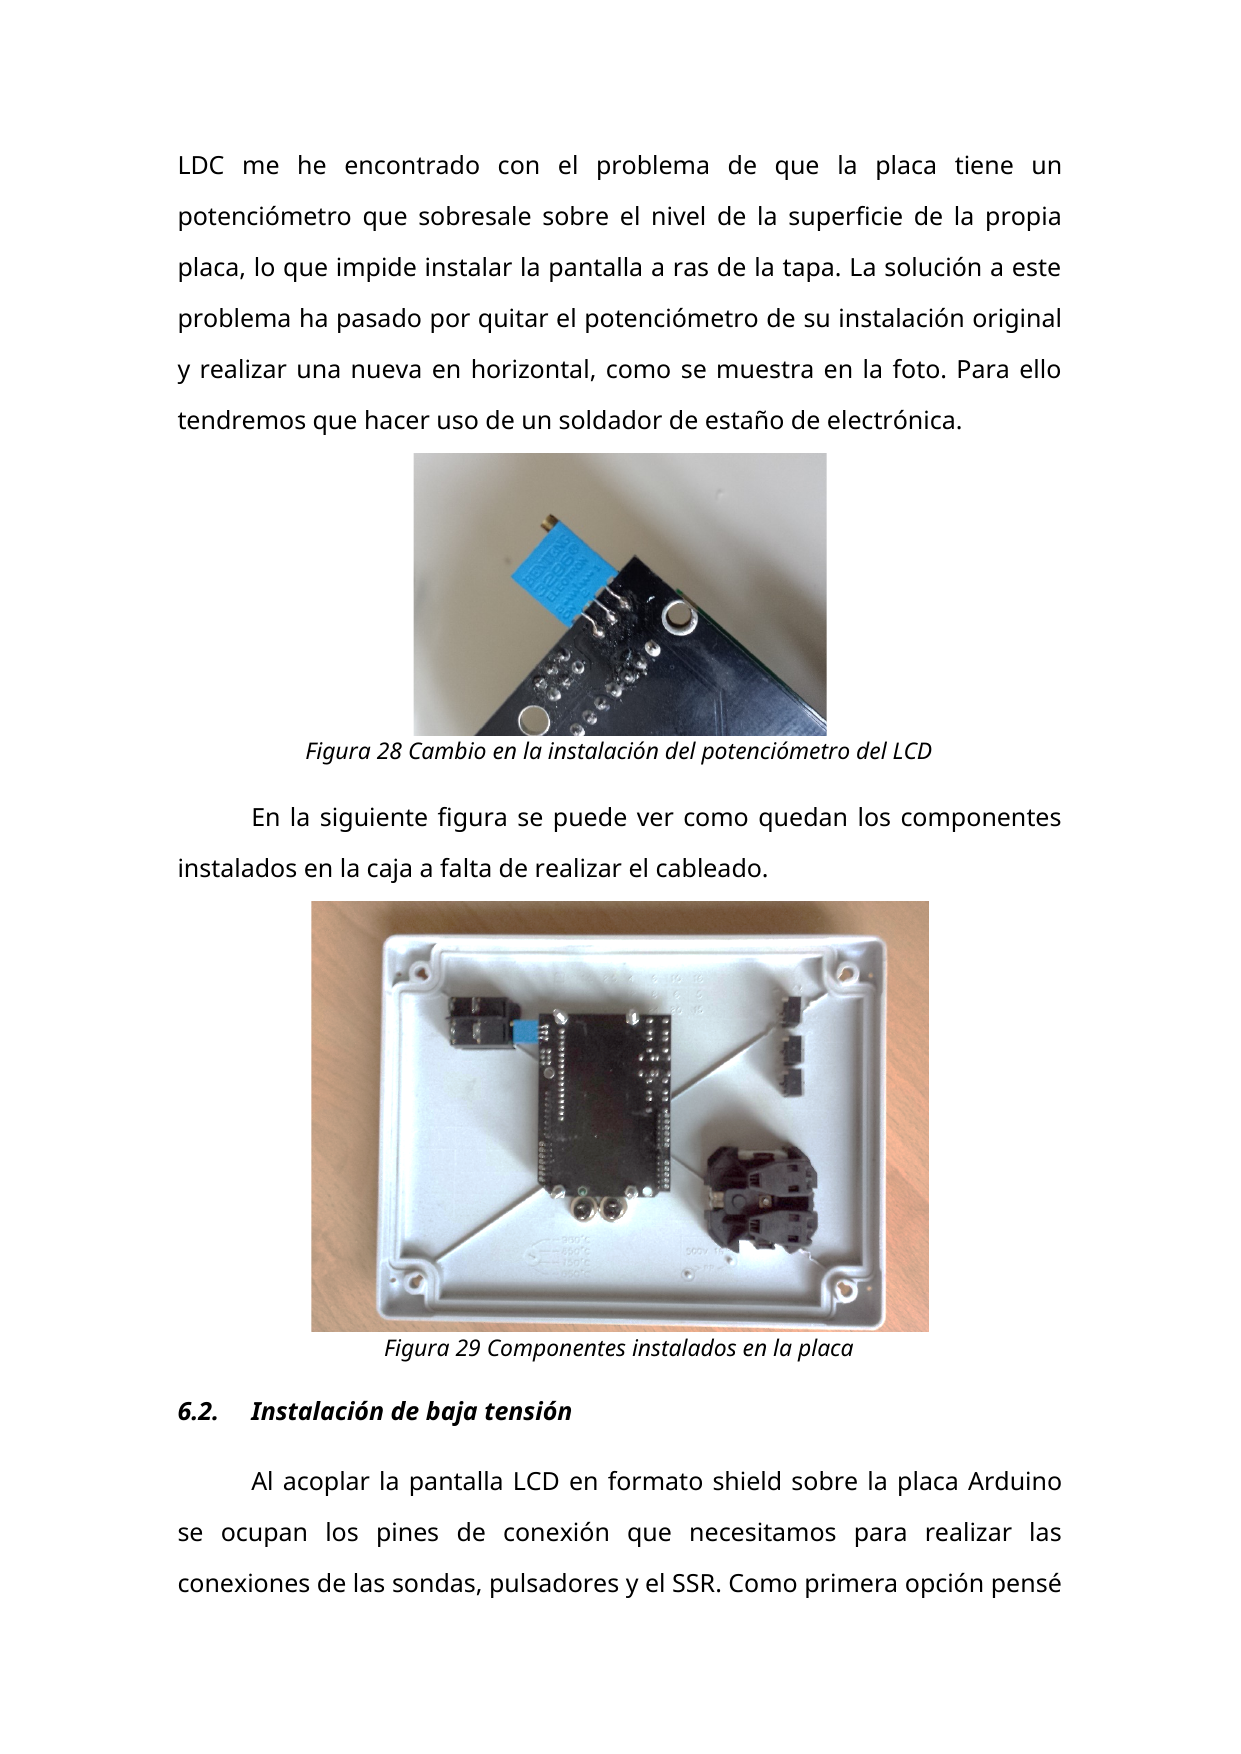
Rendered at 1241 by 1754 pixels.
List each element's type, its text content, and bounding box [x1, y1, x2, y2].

text Figura 28 Cambio en la instalación del potenciómetro del LCD [177, 735, 1063, 766]
text Figura 29 Componentes instalados en la placa [177, 1331, 1063, 1363]
subtitle Instalación de baja tensión [177, 1394, 1063, 1428]
text Al acoplar la pantalla LCD en formato shield sobre la placa Arduino se ocupan los pines de conexión que necesitamos para realizar las conexiones de las sondas, pulsadores y el SSR. Como primera opción pensé [177, 1464, 1063, 1600]
text LDC me he encontrado con el problema de que la placa tiene un potenciómetro que sobresale sobre el nivel de la superficie de la propia placa, lo que impide instalar la pantalla a ras de la tapa. La solución a este problema ha pasado por quitar el potenciómetro de su instalación original y realizar una nueva en horizontal, como se muestra en la foto. Para ello tendremos que hacer uso de un soldador de estaño de electrónica. [177, 148, 1063, 437]
text En la siguiente figura se puede ver como quedan los componentes instalados en la caja a falta de realizar el cableado. [177, 800, 1063, 885]
